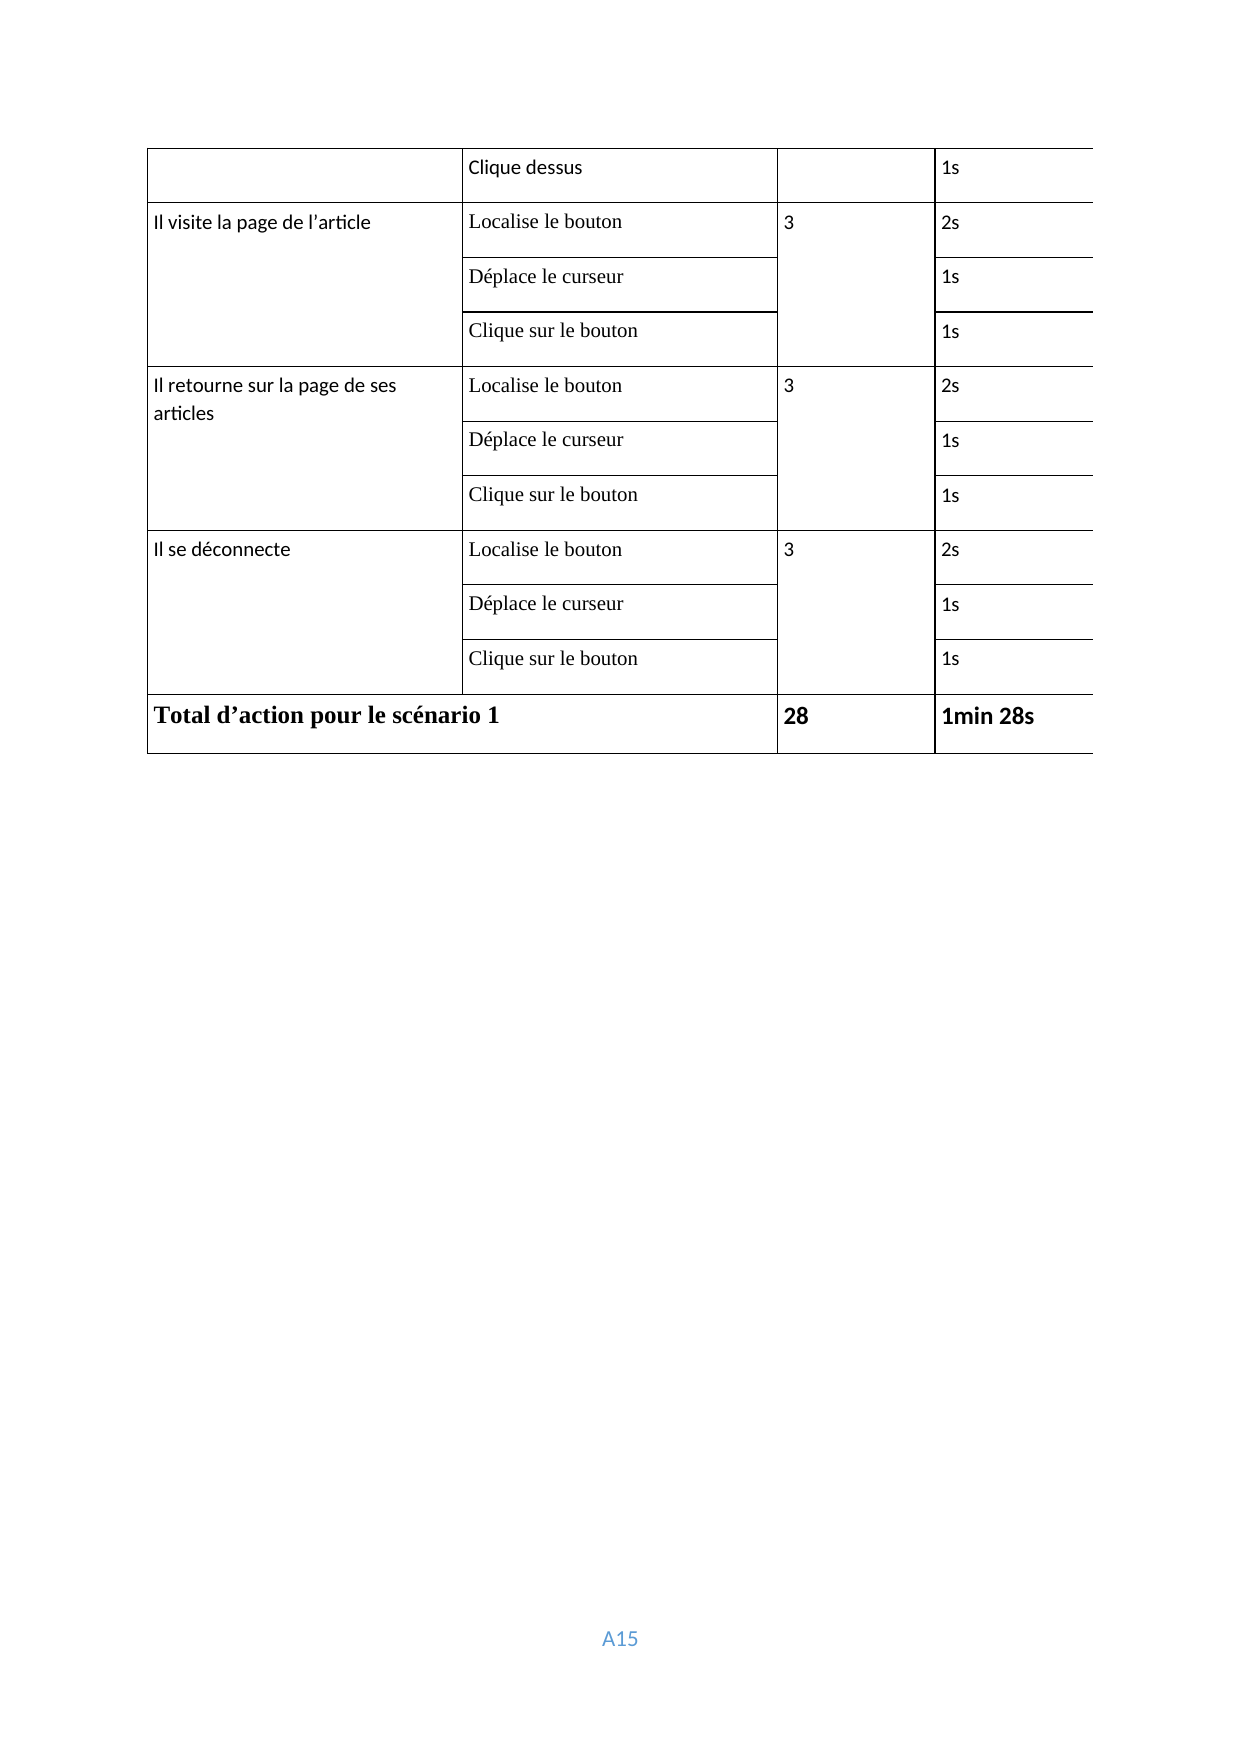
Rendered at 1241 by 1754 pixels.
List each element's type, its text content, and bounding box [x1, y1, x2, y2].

table_cell Il visite la page de l’article [148, 203, 462, 366]
table_cell Déplace le curseur [463, 585, 777, 639]
table_cell Clique sur le bouton [463, 640, 777, 693]
table_cell 2s [936, 531, 1093, 584]
table_cell 28 [778, 695, 934, 753]
table_cell Déplace le curseur [463, 258, 777, 311]
table_cell Total d’action pour le scénario 1 [148, 695, 777, 753]
table_cell Clique sur le bouton [463, 313, 777, 366]
table_cell 1s [936, 585, 1093, 639]
table_cell Localise le bouton [463, 203, 777, 257]
table_cell Localise le bouton [463, 367, 777, 421]
table_cell 2s [936, 203, 1093, 257]
table_cell Clique sur le bouton [463, 476, 777, 530]
table_cell 1s [936, 313, 1093, 366]
table_cell 1s [936, 640, 1093, 693]
table_cell Clique dessus [463, 149, 777, 202]
table_cell 2s [936, 367, 1093, 421]
table_cell [778, 149, 934, 202]
table_cell 1s [936, 476, 1093, 530]
table_cell 1s [936, 258, 1093, 311]
table_cell Il retourne sur la page de ses articles [148, 367, 462, 530]
table_cell Déplace le curseur [463, 422, 777, 475]
table_cell 1s [936, 422, 1093, 475]
table_cell [148, 149, 462, 202]
table_cell 3 [778, 531, 934, 693]
table_cell 1s [936, 149, 1093, 202]
table_cell 1min 28s [936, 695, 1093, 753]
table_cell 3 [778, 367, 934, 530]
table_cell Localise le bouton [463, 531, 777, 584]
table_cell 3 [778, 203, 934, 366]
table_cell Il se déconnecte [148, 531, 462, 693]
